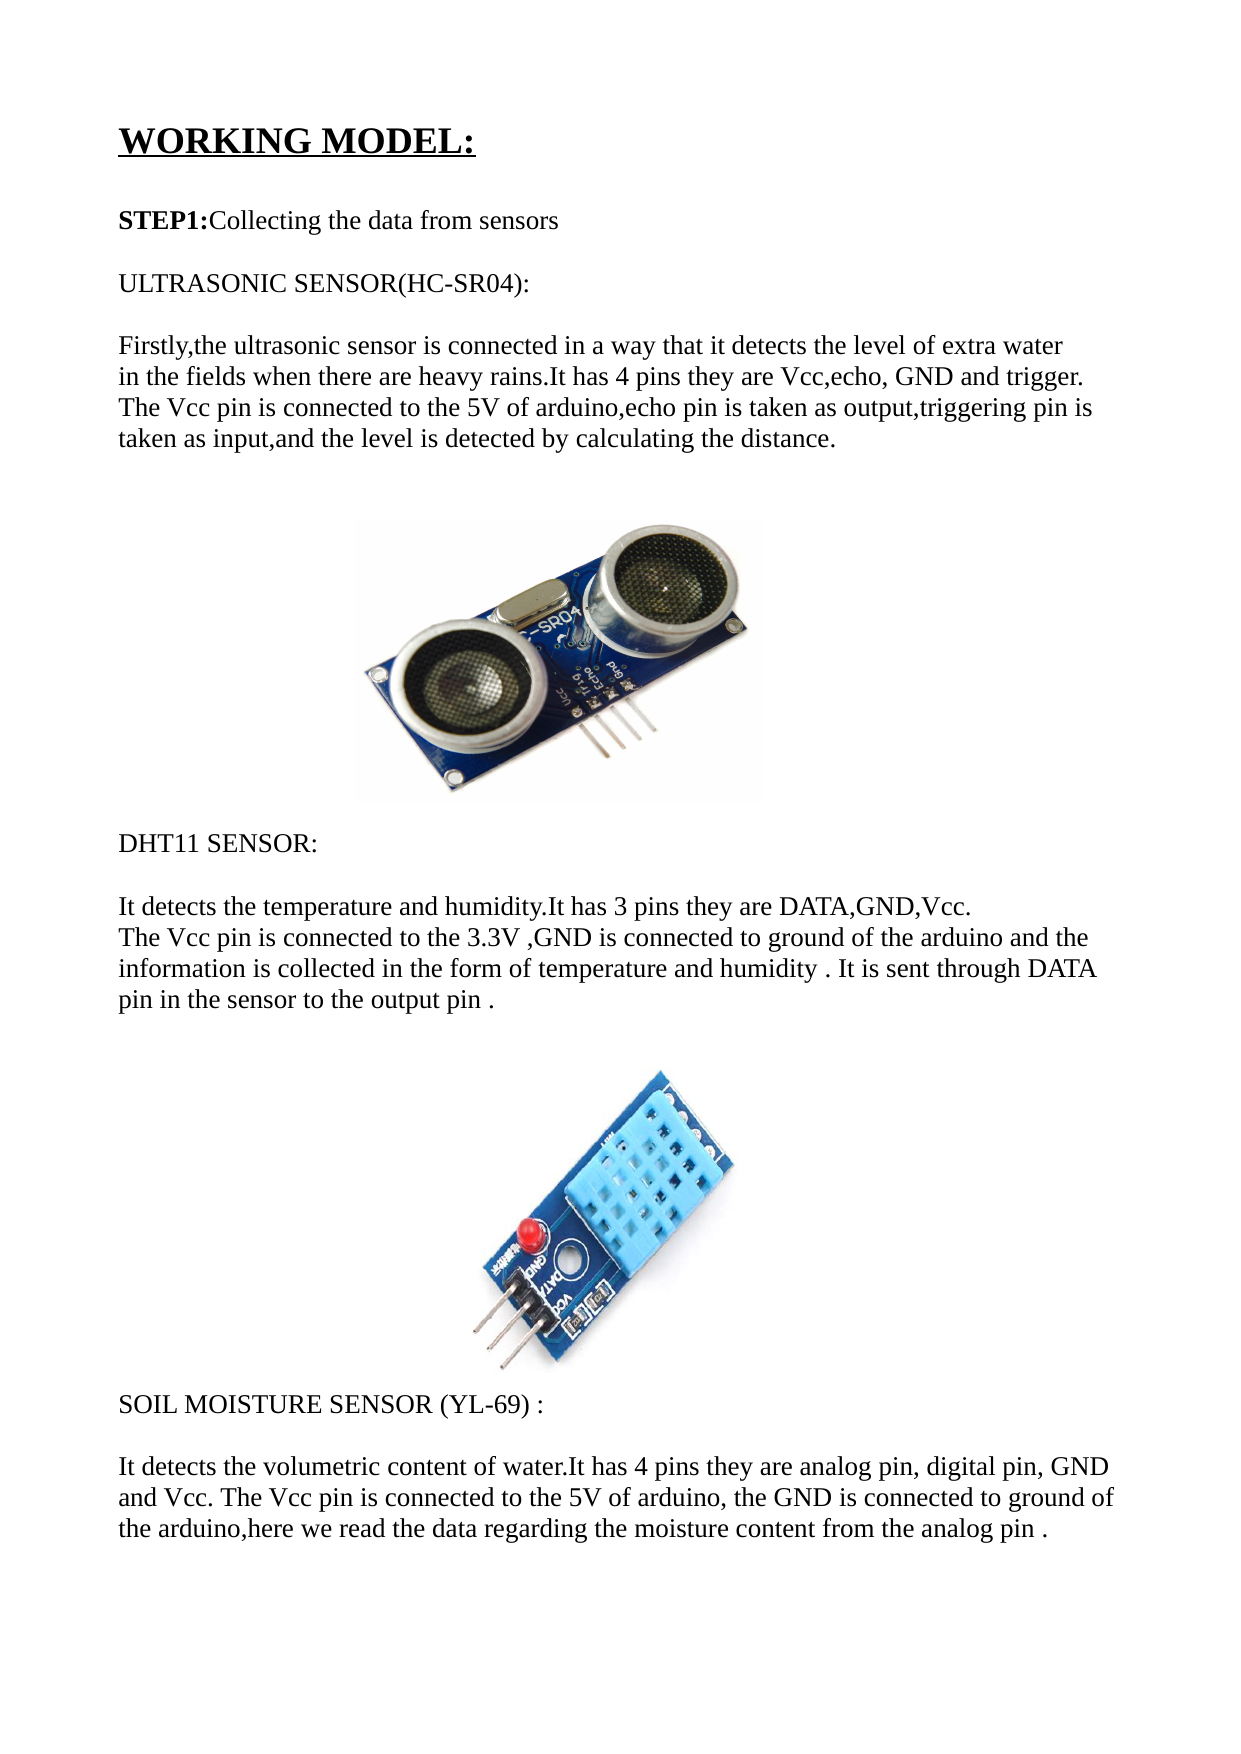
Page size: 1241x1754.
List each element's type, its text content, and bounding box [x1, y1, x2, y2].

text The Vcc pin is connected to the 3.3V ,GND is connected to ground of the arduino and the information is collected in the form of temperature and humidity . It is sent through DATA pin in the sensor to the output pin . [118, 921, 1122, 1014]
text It detects the volumetric content of water.It has 4 pins they are analog pin, digital pin, GND and Vcc. The Vcc pin is connected to the 5V of arduino, the GND is connected to ground of the arduino,here we read the data regarding the moisture content from the analog pin . [118, 1450, 1122, 1544]
text WORKING MODEL: [118, 118, 1122, 161]
text in the fields when there are heavy rains.It has 4 pins they are Vcc,echo, GND and trigger. [118, 360, 1122, 391]
text ULTRASONIC SENSOR(HC-SR04): [118, 267, 1122, 298]
text DHT11 SENSOR: [118, 827, 1122, 858]
text Firstly,the ultrasonic sensor is connected in a way that it detects the level of extra water [118, 329, 1122, 360]
picture [405, 1054, 771, 1383]
text The Vcc pin is connected to the 5V of arduino,echo pin is taken as output,triggering pin is taken as input,and the level is detected by calculating the distance. [118, 391, 1122, 453]
text STEP1:Collecting the data from sensors [118, 204, 1122, 236]
picture [355, 520, 764, 802]
text It detects the temperature and humidity.It has 3 pins they are DATA,GND,Vcc. [118, 889, 1122, 921]
text SOIL MOISTURE SENSOR (YL-69) : [118, 1388, 1122, 1419]
